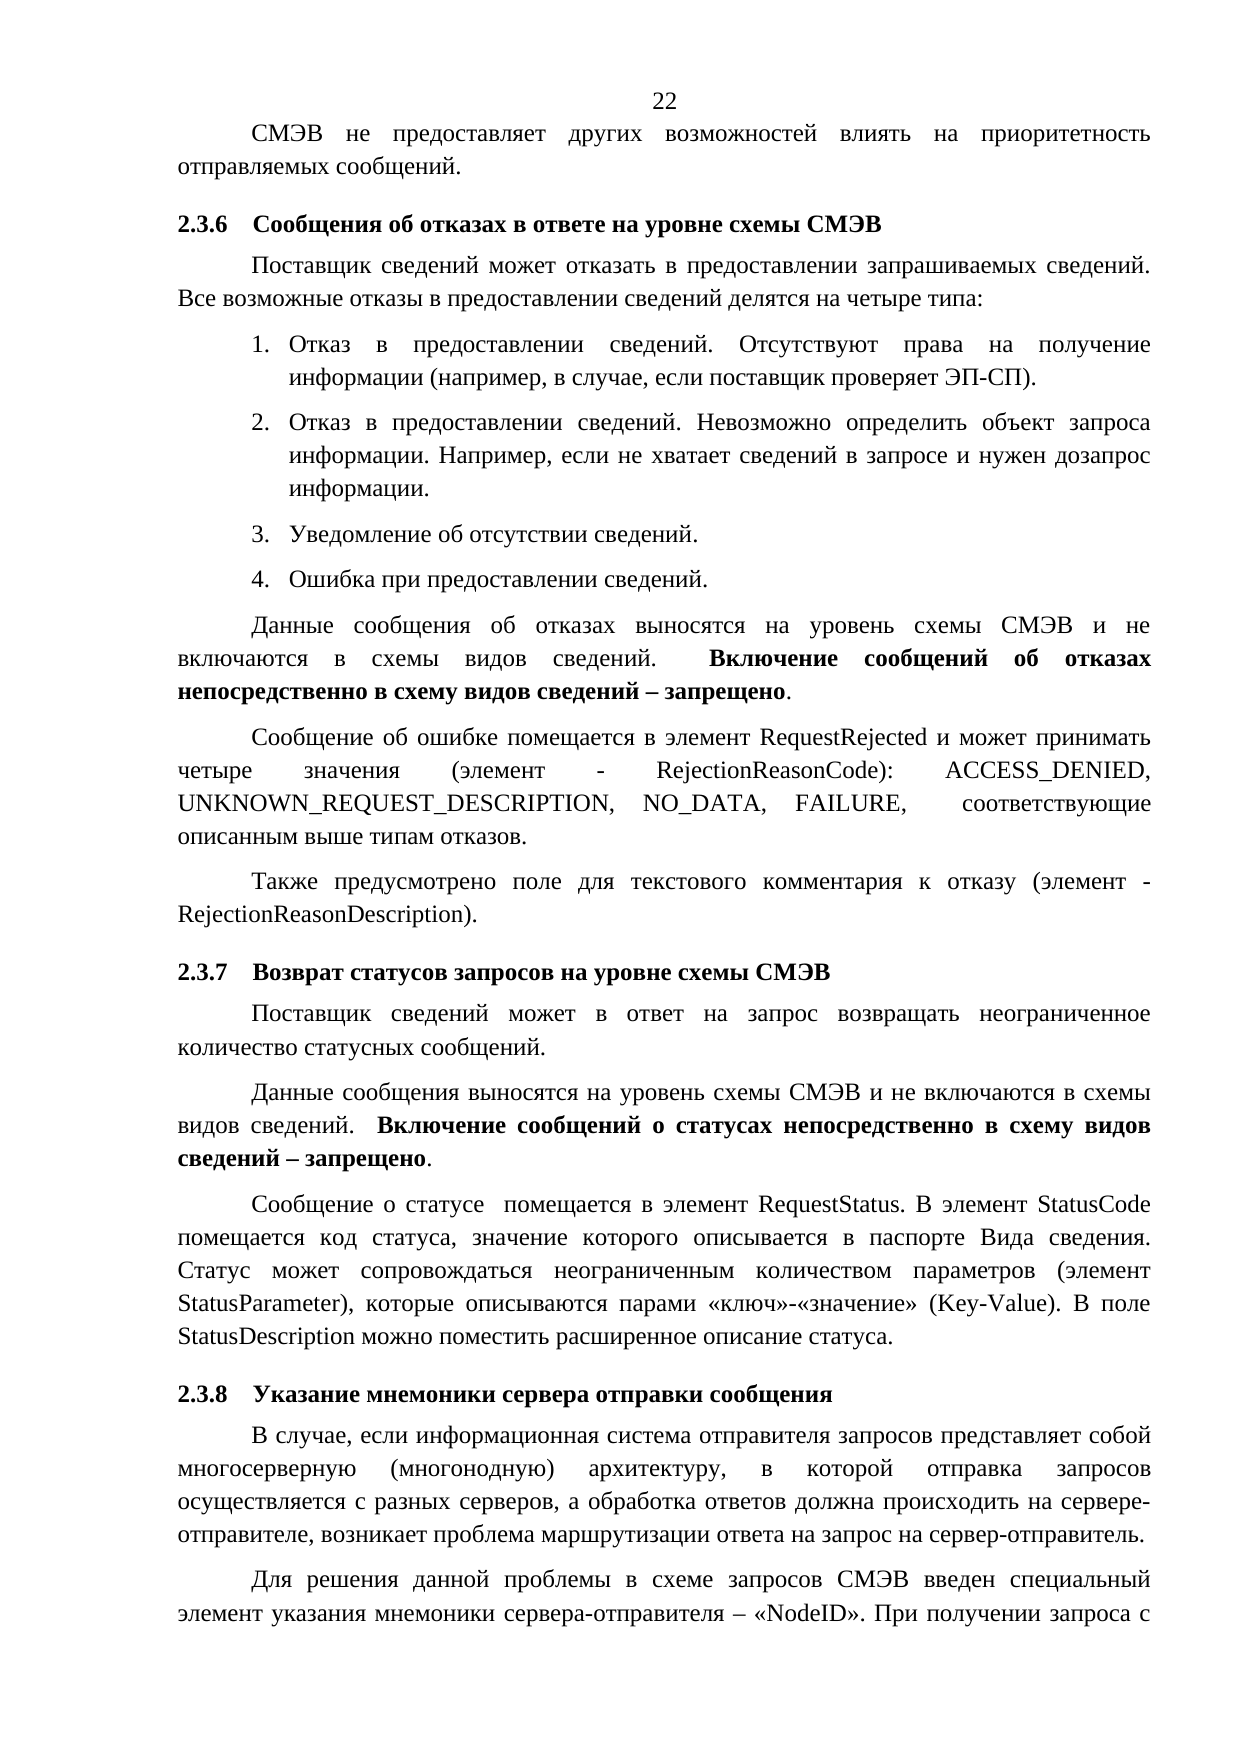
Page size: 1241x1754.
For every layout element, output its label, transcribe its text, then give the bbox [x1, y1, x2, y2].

text Поставщик сведений может отказать в предоставлении запрашиваемых сведений. Все возможные отказы в предоставлении сведений делятся на четыре типа: [177, 250, 1152, 312]
text СМЭВ не предоставляет других возможностей влиять на приоритетность отправляемых сообщений. [177, 118, 1152, 180]
text Данные сообщения об отказах выносятся на уровень схемы СМЭВ и не включаются в схемы видов сведений. Включение сообщений об отказах непосредственно в схему видов сведений – запрещено. [177, 610, 1152, 705]
list Уведомление об отсутствии сведений. [251, 519, 1152, 548]
text Данные сообщения выносятся на уровень схемы СМЭВ и не включаются в схемы видов сведений. Включение сообщений о статусах непосредственно в схему видов сведений – запрещено. [177, 1077, 1152, 1172]
text Для решения данной проблемы в схеме запросов СМЭВ введен специальный элемент указания мнемоники сервера-отправителя – «NodeID». При получении запроса с [177, 1564, 1152, 1626]
subtitle Сообщения об отказах в ответе на уровне схемы СМЭВ [177, 209, 1152, 238]
subtitle Указание мнемоники сервера отправки сообщения [177, 1379, 1152, 1407]
text Сообщение о статусе помещается в элемент RequestStatus. В элемент StatusCode помещается код статуса, значение которого описывается в паспорте Вида сведения. Статус может сопровождаться неограниченным количеством параметров (элемент StatusParameter), которые описываются парами «ключ»-«значение» (Key-Value). В поле StatusDescription можно поместить расширенное описание статуса. [177, 1189, 1152, 1349]
list Отказ в предоставлении сведений. Отсутствуют права на получение информации (например, в случае, если поставщик проверяет ЭП-СП). [251, 329, 1152, 391]
text Поставщик сведений может в ответ на запрос возвращать неограниченное количество статусных сообщений. [177, 998, 1152, 1060]
list Отказ в предоставлении сведений. Невозможно определить объект запроса информации. Например, если не хватает сведений в запросе и нужен дозапрос информации. [251, 407, 1152, 502]
subtitle Возврат статусов запросов на уровне схемы СМЭВ [177, 957, 1152, 986]
text Сообщение об ошибке помещается в элемент RequestRejected и может принимать четыре значения (элемент - RejectionReasonCode): ACCESS_DENIED, UNKNOWN_REQUEST_DESCRIPTION, NO_DATA, FAILURE, соответствующие описанным выше типам отказов. [177, 722, 1152, 849]
text В случае, если информационная система отправителя запросов представляет собой многосерверную (многонодную) архитектуру, в которой отправка запросов осуществляется с разных серверов, а обработка ответов должна происходить на сервере-отправителе, возникает проблема маршрутизации ответа на запрос на сервер-отправитель. [177, 1420, 1152, 1548]
list Ошибка при предоставлении сведений. [251, 564, 1152, 593]
text Также предусмотрено поле для текстового комментария к отказу (элемент - RejectionReasonDescription). [177, 866, 1152, 928]
